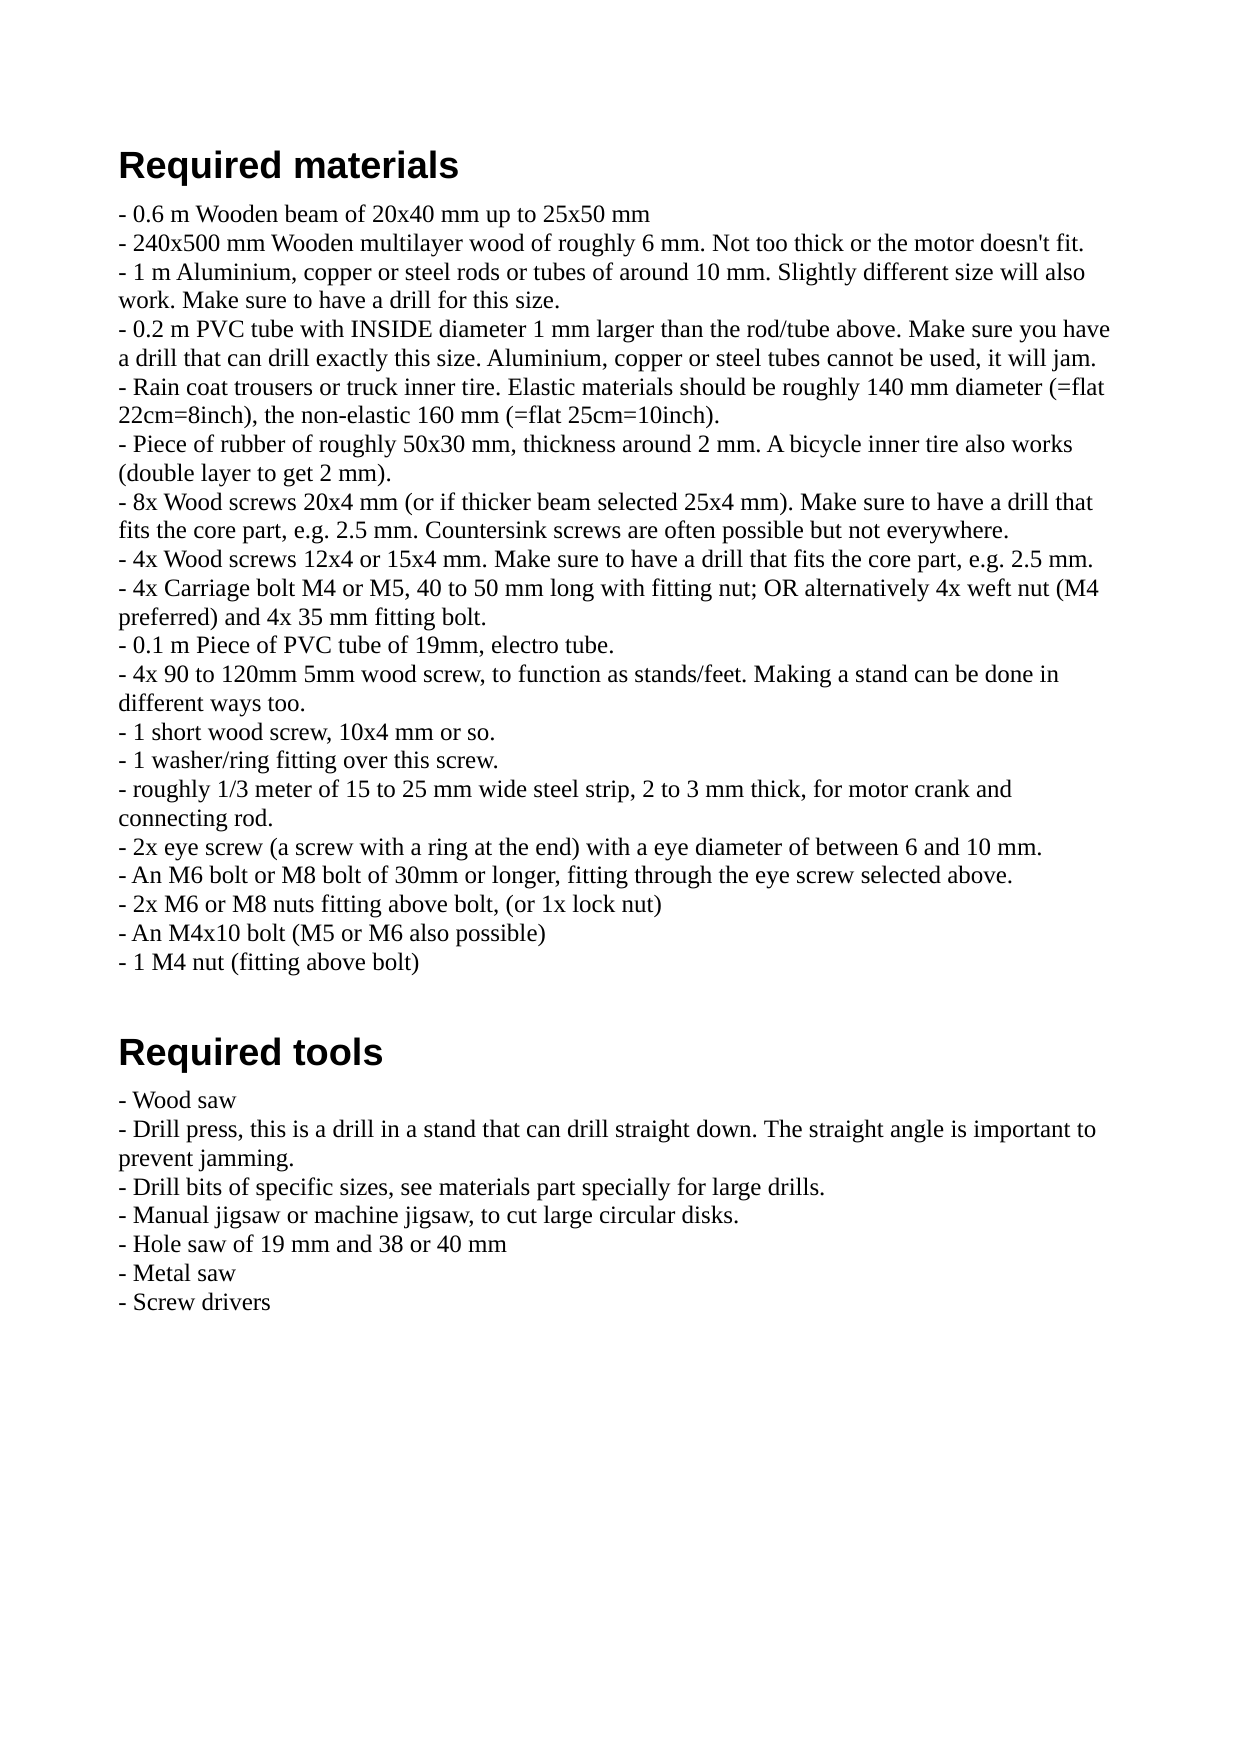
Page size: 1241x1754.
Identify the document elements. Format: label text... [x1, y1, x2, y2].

text - Drill press, this is a drill in a stand that can drill straight down. The straight angle is important to prevent jamming. [118, 1114, 1122, 1172]
text - 0.1 m Piece of PVC tube of 19mm, electro tube. [118, 631, 1122, 659]
text - 1 short wood screw, 10x4 mm or so. [118, 717, 1122, 746]
subtitle Required materials [118, 143, 1122, 187]
text - 1 washer/ring fitting over this screw. [118, 746, 1122, 774]
subtitle Required tools [118, 1029, 1122, 1073]
text - Hole saw of 19 mm and 38 or 40 mm [118, 1229, 1122, 1258]
text - Manual jigsaw or machine jigsaw, to cut large circular disks. [118, 1200, 1122, 1229]
text - 240x500 mm Wooden multilayer wood of roughly 6 mm. Not too thick or the motor doesn't fit. [118, 228, 1122, 257]
text - 2x M6 or M8 nuts fitting above bolt, (or 1x lock nut) [118, 889, 1122, 918]
text - 0.2 m PVC tube with INSIDE diameter 1 mm larger than the rod/tube above. Make sure you have a drill that can drill exactly this size. Aluminium, copper or steel tubes cannot be used, it will jam. [118, 314, 1122, 372]
text - 1 M4 nut (fitting above bolt) [118, 947, 1122, 976]
text - An M4x10 bolt (M5 or M6 also possible) [118, 918, 1122, 947]
text - 8x Wood screws 20x4 mm (or if thicker beam selected 25x4 mm). Make sure to have a drill that fits the core part, e.g. 2.5 mm. Countersink screws are often possible but not everywhere. [118, 487, 1122, 544]
text - 1 m Aluminium, copper or steel rods or tubes of around 10 mm. Slightly different size will also work. Make sure to have a drill for this size. [118, 257, 1122, 314]
text - An M6 bolt or M8 bolt of 30mm or longer, fitting through the eye screw selected above. [118, 861, 1122, 889]
text - Drill bits of specific sizes, see materials part specially for large drills. [118, 1172, 1122, 1200]
text - roughly 1/3 meter of 15 to 25 mm wide steel strip, 2 to 3 mm thick, for motor crank and connecting rod. [118, 774, 1122, 832]
text - Piece of rubber of roughly 50x30 mm, thickness around 2 mm. A bicycle inner tire also works (double layer to get 2 mm). [118, 429, 1122, 487]
text - 2x eye screw (a screw with a ring at the end) with a eye diameter of between 6 and 10 mm. [118, 832, 1122, 861]
text - 4x Wood screws 12x4 or 15x4 mm. Make sure to have a drill that fits the core part, e.g. 2.5 mm. [118, 544, 1122, 573]
text - Screw drivers [118, 1287, 1122, 1315]
text - 4x Carriage bolt M4 or M5, 40 to 50 mm long with fitting nut; OR alternatively 4x weft nut (M4 preferred) and 4x 35 mm fitting bolt. [118, 573, 1122, 631]
text - 0.6 m Wooden beam of 20x40 mm up to 25x50 mm [118, 199, 1122, 228]
text - Rain coat trousers or truck inner tire. Elastic materials should be roughly 140 mm diameter (=flat 22cm=8inch), the non-elastic 160 mm (=flat 25cm=10inch). [118, 372, 1122, 429]
text - Metal saw [118, 1258, 1122, 1287]
text - 4x 90 to 120mm 5mm wood screw, to function as stands/feet. Making a stand can be done in different ways too. [118, 659, 1122, 717]
text - Wood saw [118, 1085, 1122, 1114]
